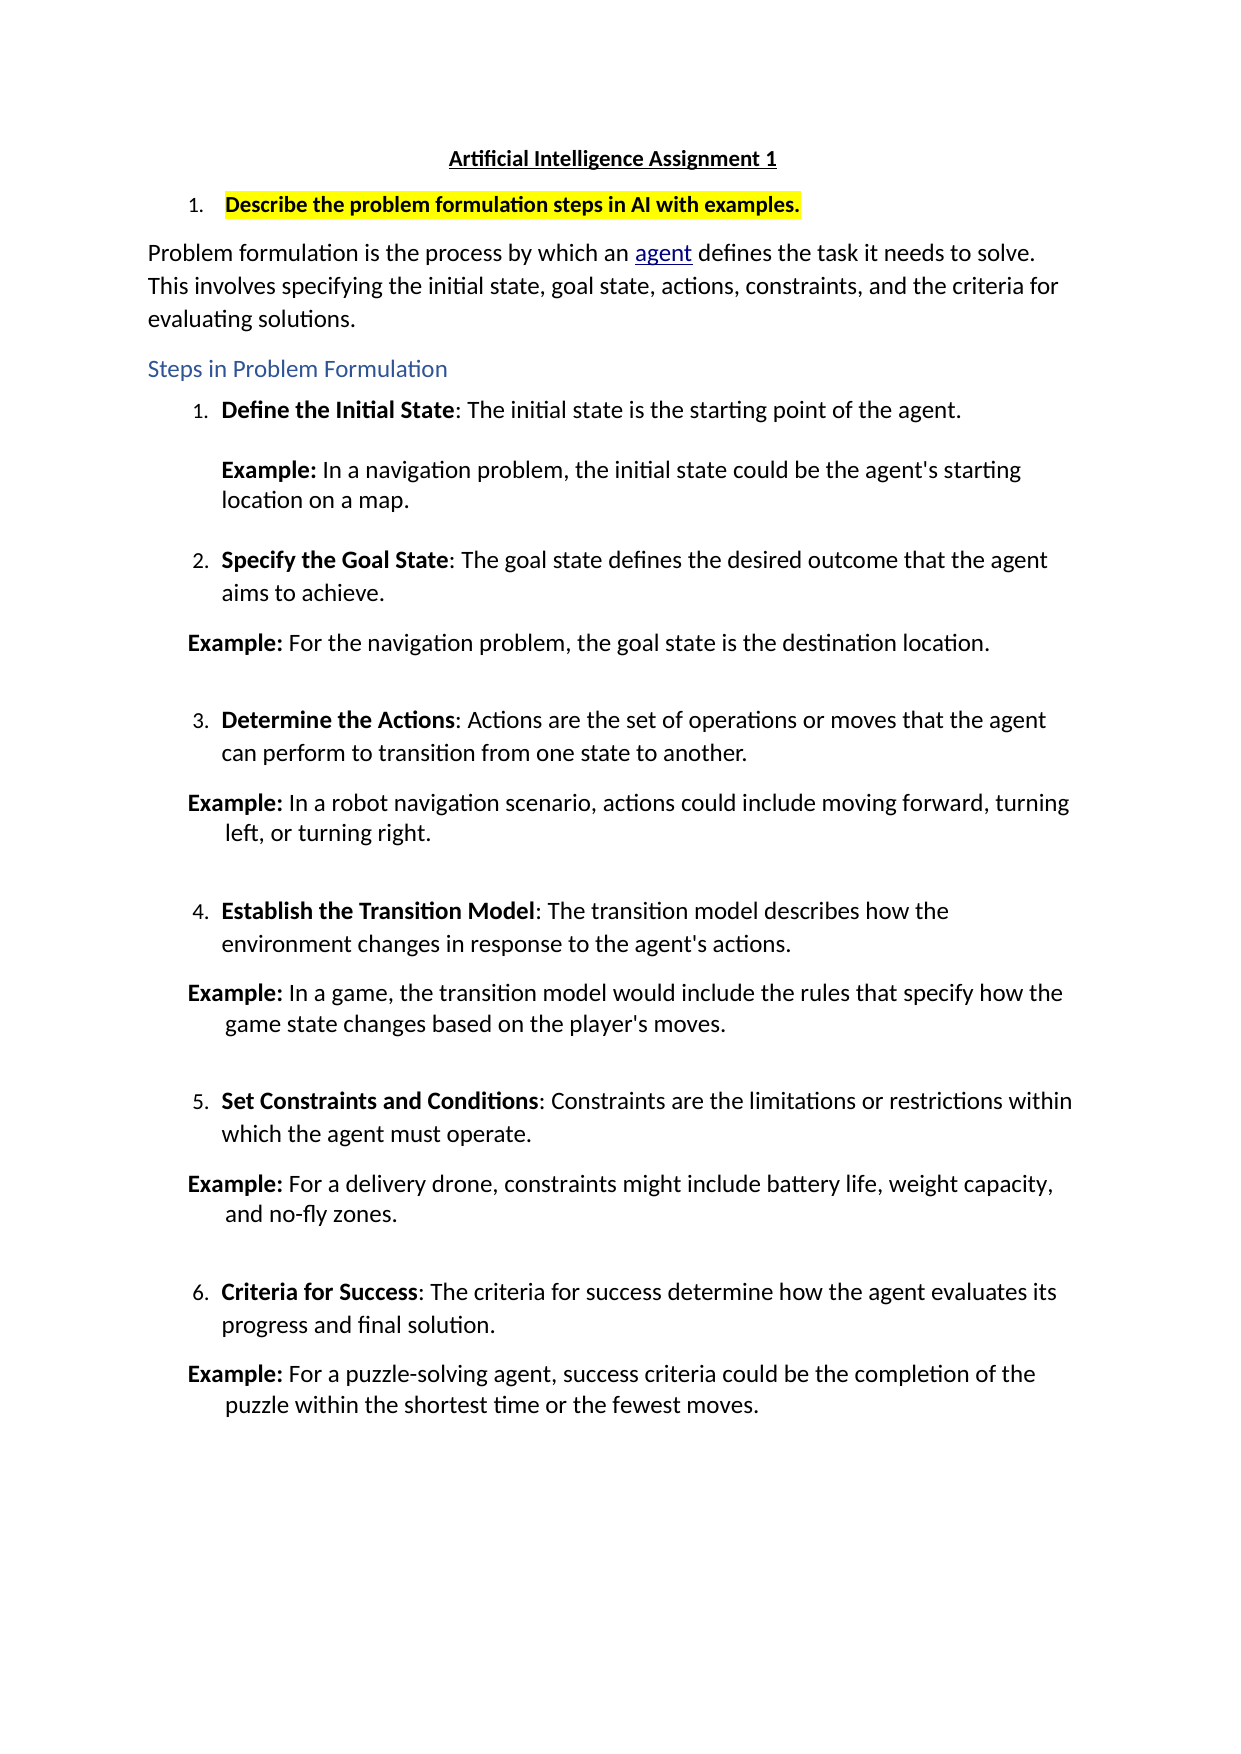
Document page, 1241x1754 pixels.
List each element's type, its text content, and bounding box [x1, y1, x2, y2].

text Example: In a game, the transition model would include the rules that specify how the game state changes based on the player's moves. [188, 977, 1078, 1038]
text Example: For a delivery drone, constraints might include battery life, weight capacity, and no-fly zones. [188, 1168, 1078, 1229]
list Describe the problem formulation steps in AI with examples. [188, 191, 1078, 219]
text Example: For a puzzle-solving agent, success criteria could be the completion of the puzzle within the shortest time or the fewest moves. [188, 1358, 1078, 1419]
list Set Constraints and Conditions: Constraints are the limitations or restrictions within which the agent must operate. [192, 1085, 1078, 1149]
text Problem formulation is the process by which an agent defines the task it needs to solve. This involves specifying the initial state, goal state, actions, constraints, and the criteria for evaluating solutions. [148, 237, 1078, 334]
text Artificial Intelligence Assignment 1 [148, 144, 1078, 172]
list Example: In a navigation problem, the initial state could be the agent's starting location on a map. [192, 454, 1078, 515]
list Define the Initial State: The initial state is the starting point of the agent. [192, 394, 1078, 425]
text Example: In a robot navigation scenario, actions could include moving forward, turning left, or turning right. [188, 787, 1078, 848]
list Determine the Actions: Actions are the set of operations or moves that the agent can perform to transition from one state to another. [192, 704, 1078, 768]
list Establish the Transition Model: The transition model describes how the environment changes in response to the agent's actions. [192, 895, 1078, 958]
subtitle Steps in Problem Formulation [148, 353, 1078, 383]
list Specify the Goal State: The goal state defines the desired outcome that the agent aims to achieve. [192, 545, 1078, 608]
list Criteria for Success: The criteria for success determine how the agent evaluates its progress and final solution. [192, 1276, 1078, 1339]
text Example: For the navigation problem, the goal state is the destination location. [188, 627, 1078, 658]
